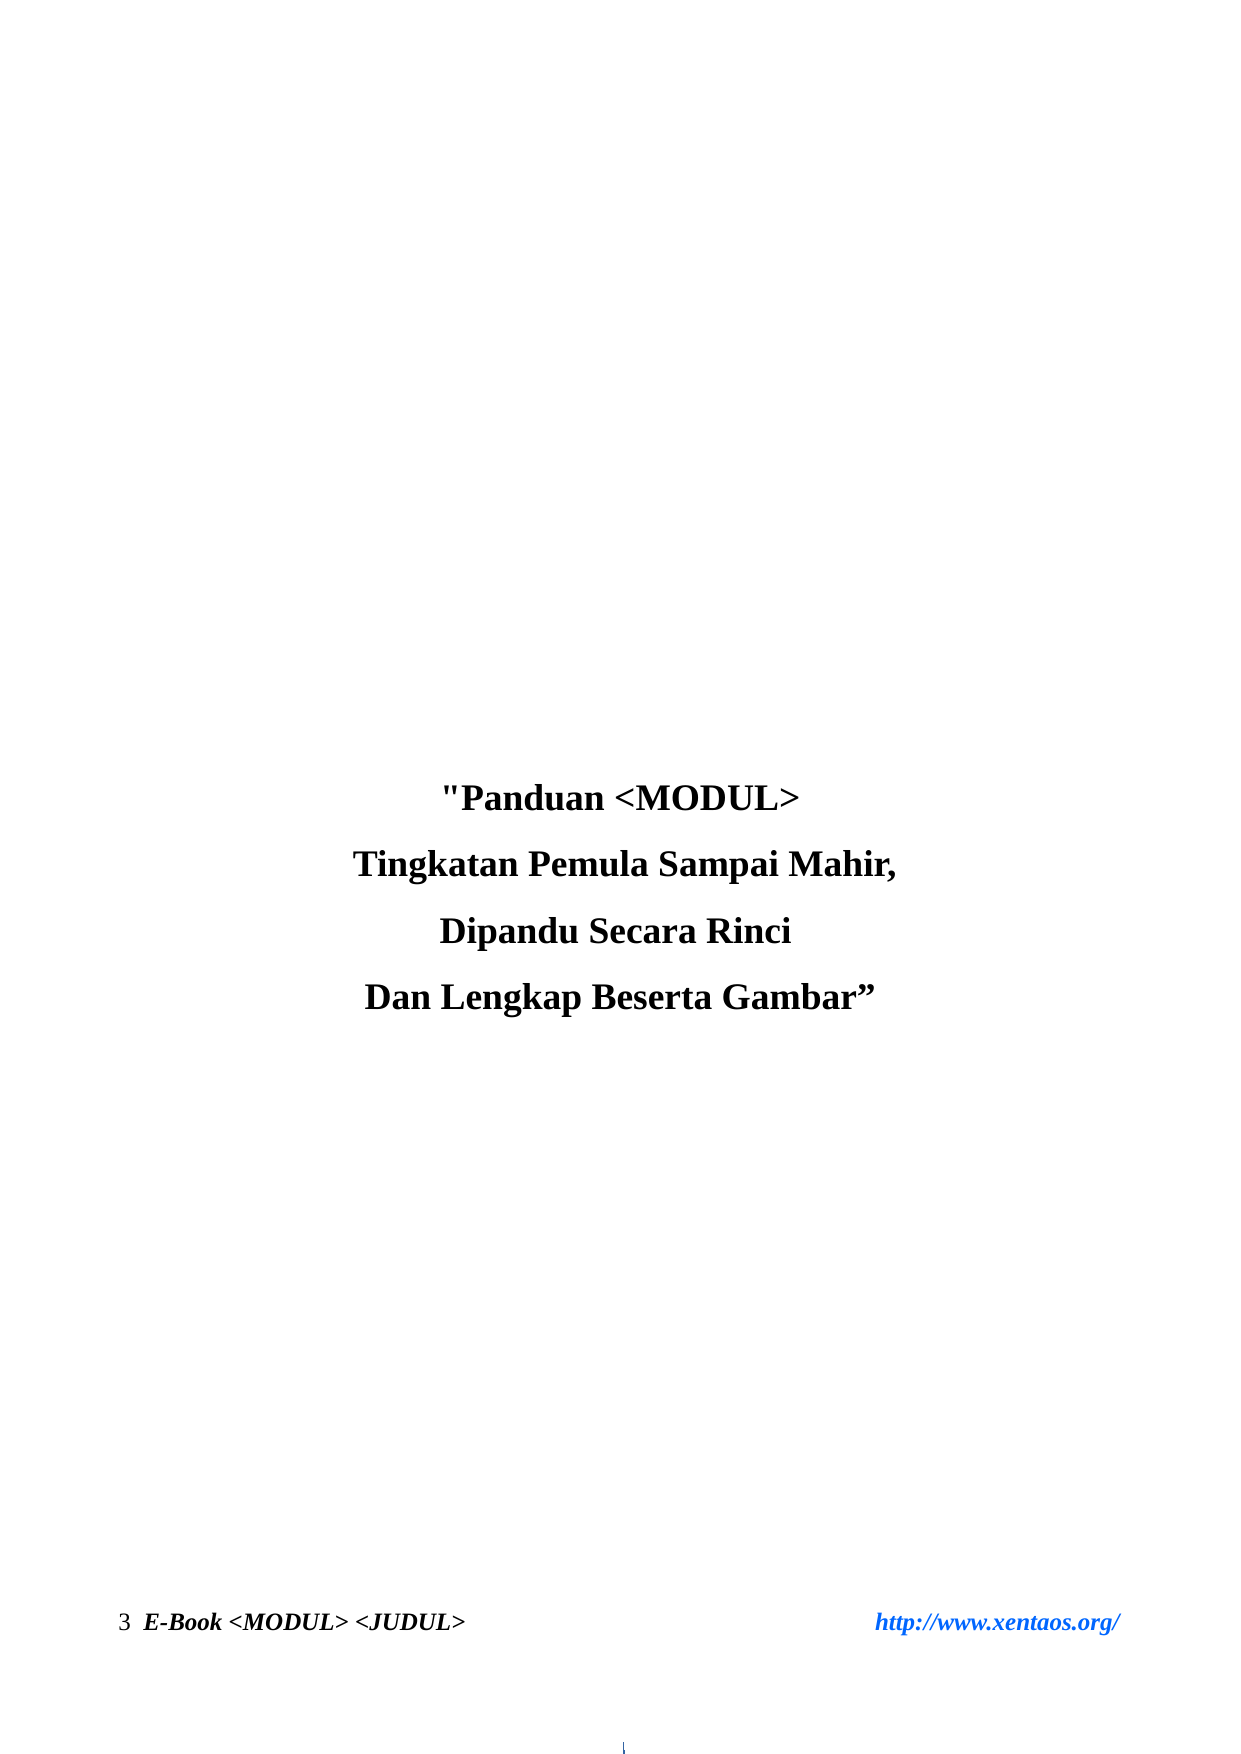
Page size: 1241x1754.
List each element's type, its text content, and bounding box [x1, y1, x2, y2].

text Dipandu Secara Rinci [118, 908, 1122, 951]
text Tingkatan Pemula Sampai Mahir, [118, 842, 1122, 885]
text "Panduan <MODUL> [118, 776, 1122, 819]
text Dan Lengkap Beserta Gambar” [118, 974, 1122, 1017]
